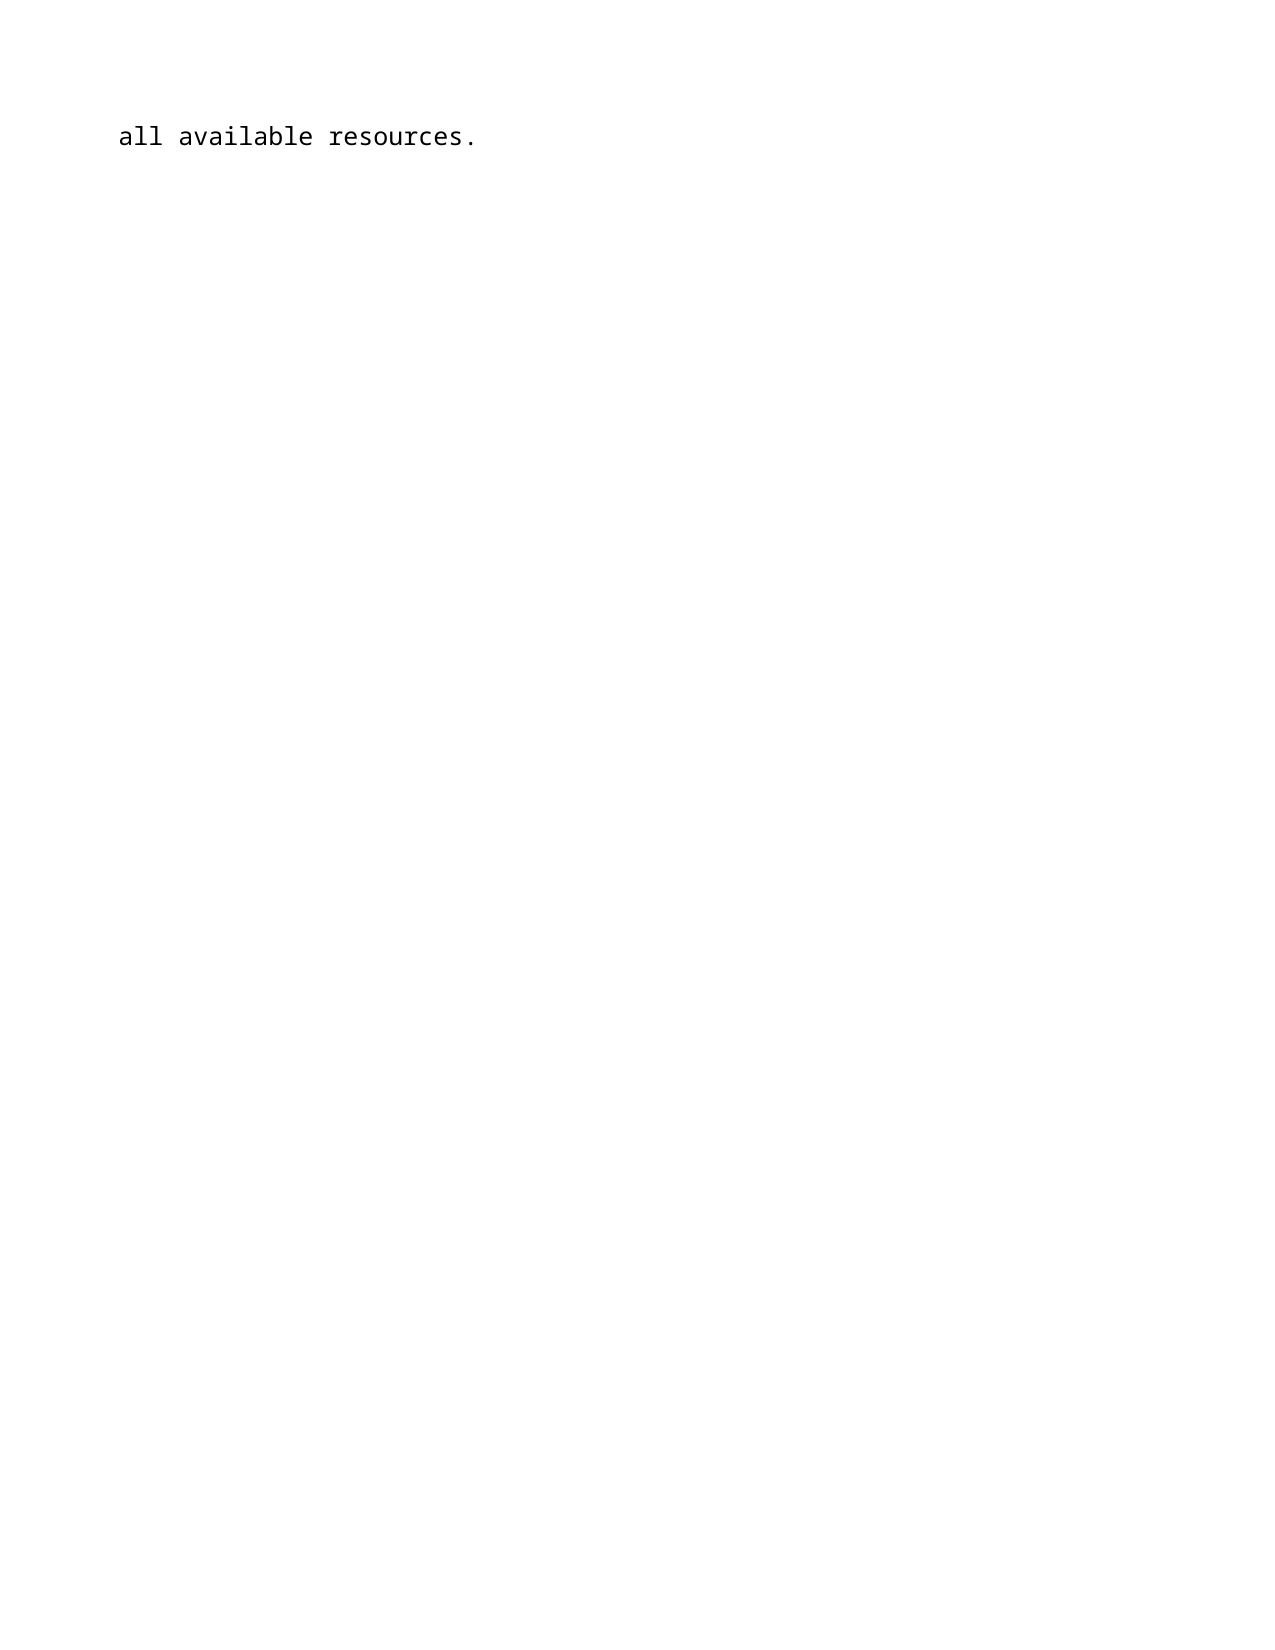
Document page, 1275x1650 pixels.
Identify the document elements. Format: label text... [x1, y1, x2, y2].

text all available resources. [118, 118, 622, 152]
